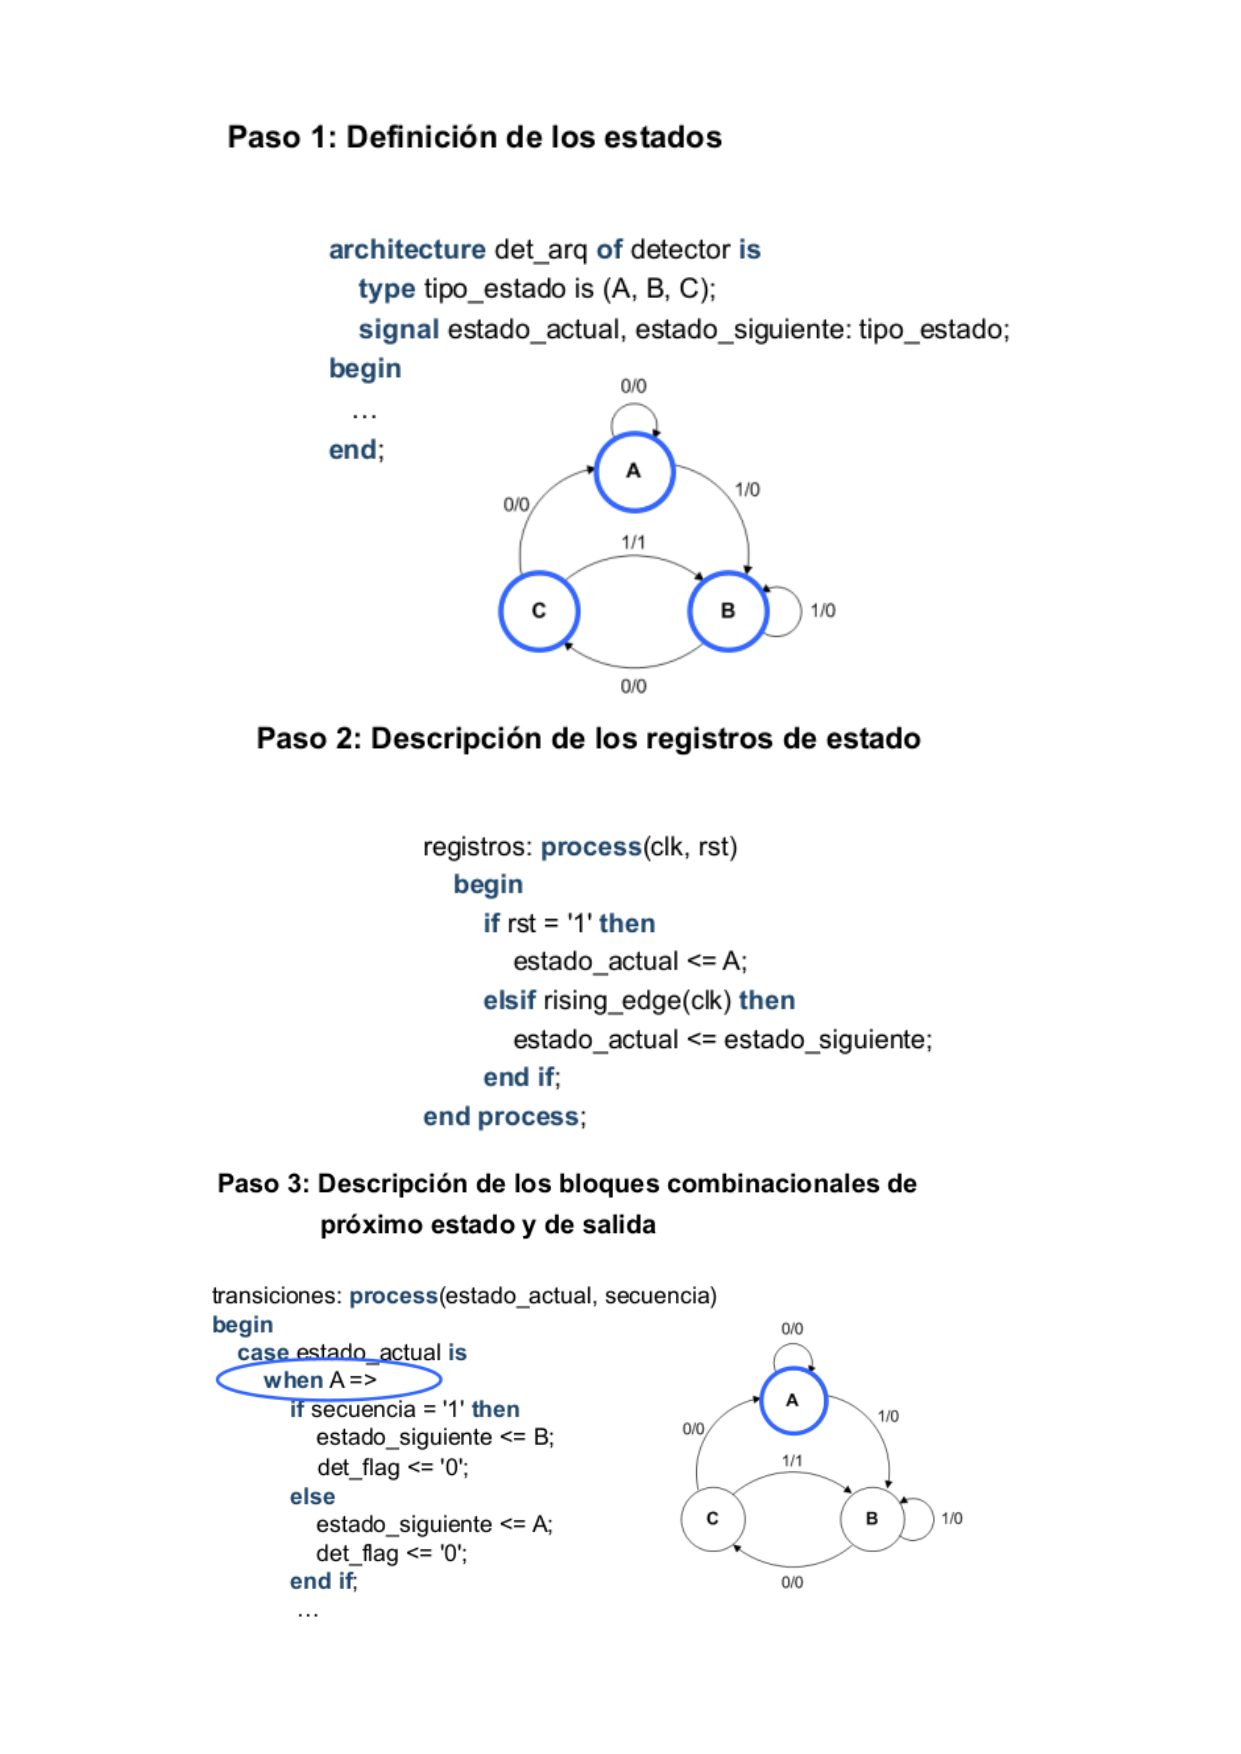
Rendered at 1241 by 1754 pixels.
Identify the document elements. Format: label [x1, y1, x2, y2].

picture [240, 720, 995, 1154]
picture [203, 1170, 994, 1622]
picture [215, 118, 1025, 700]
